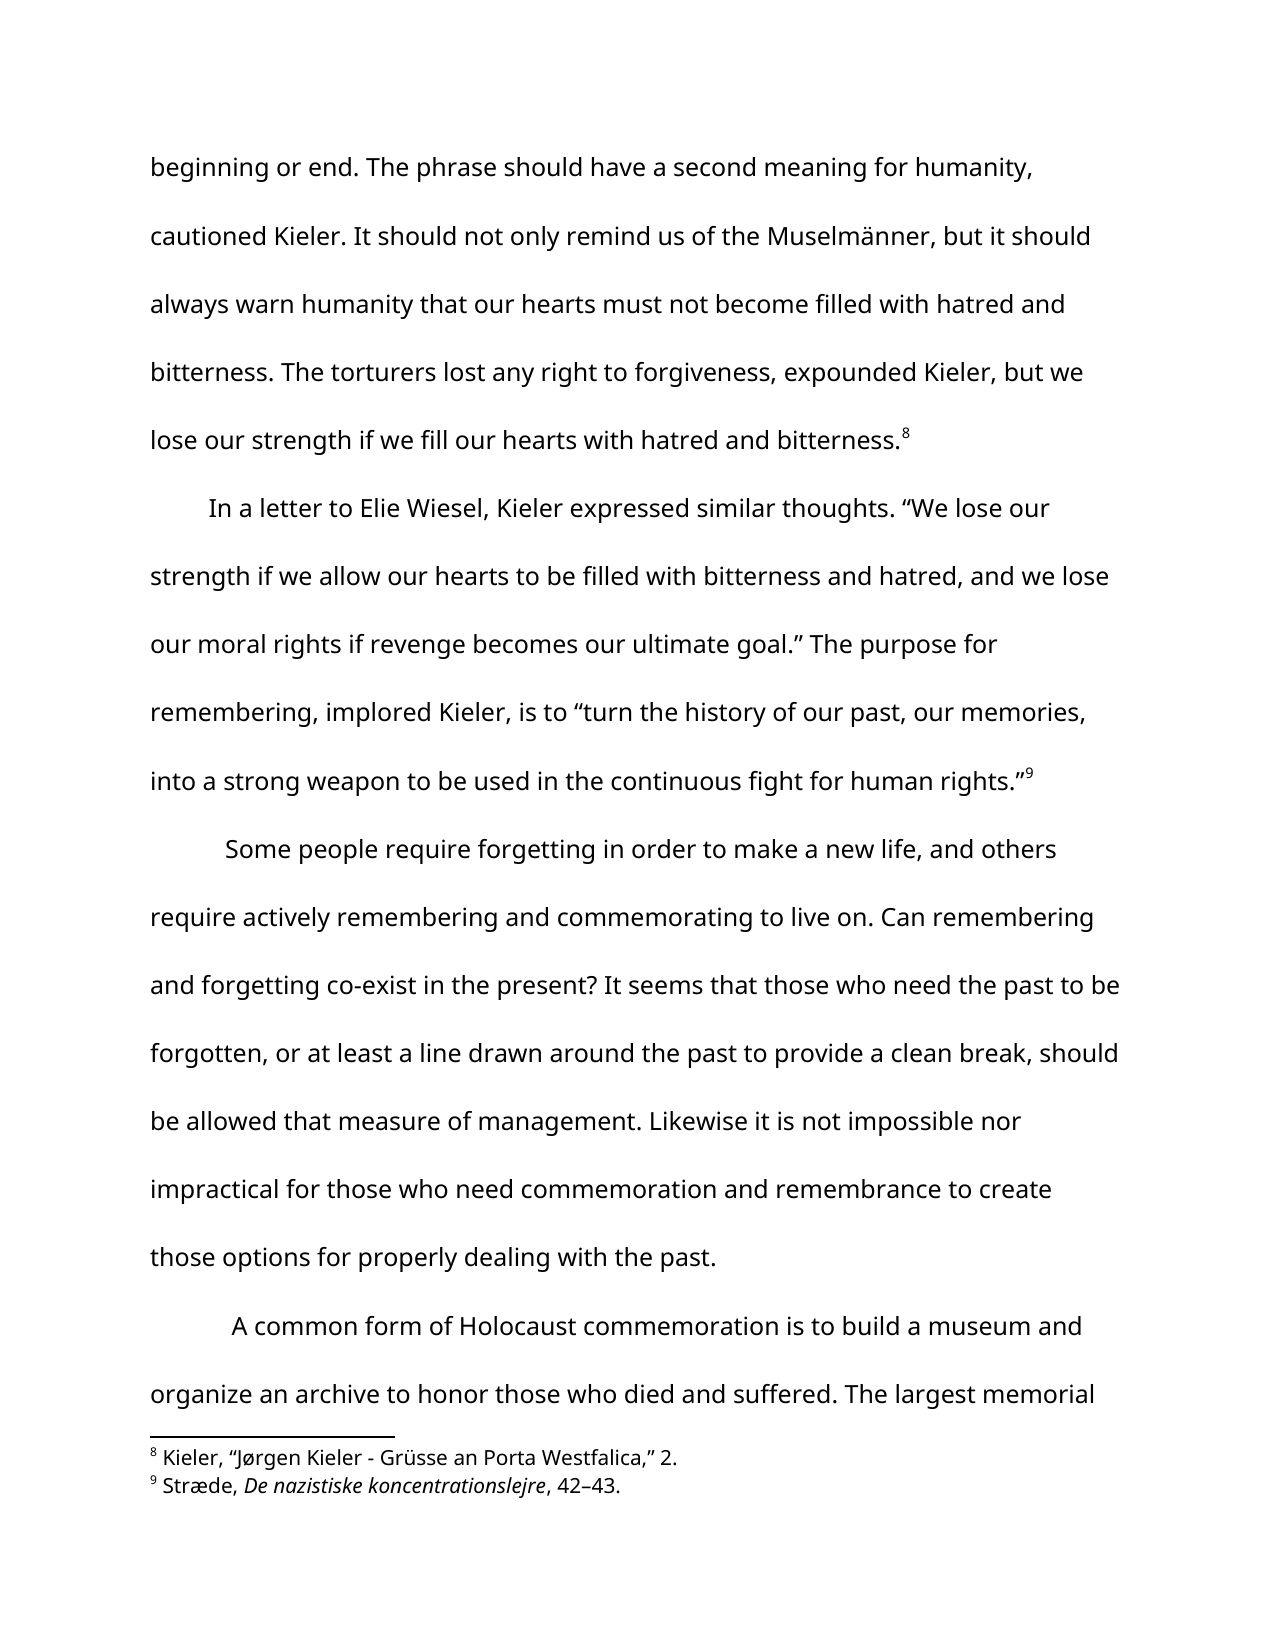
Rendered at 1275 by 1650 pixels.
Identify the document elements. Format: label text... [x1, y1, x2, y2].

text beginning or end. The phrase should have a second meaning for humanity, cautioned Kieler. It should not only remind us of the Muselmänner, but it should always warn humanity that our hearts must not become filled with hatred and bitterness. The torturers lost any right to forgiveness, expounded Kieler, but we lose our strength if we fill our hearts with hatred and bitterness. [150, 150, 1125, 457]
text A common form of Holocaust commemoration is to build a museum and organize an archive to honor those who died and suffered. The largest memorial [150, 1308, 1125, 1410]
text In a letter to Elie Wiesel, Kieler expressed similar thoughts. “We lose our strength if we allow our hearts to be filled with bitterness and hatred, and we lose our moral rights if revenge becomes our ultimate goal.” The purpose for remembering, implored Kieler, is to “turn the history of our past, our memories, into a strong weapon to be used in the continuous fight for human rights.” [150, 491, 1125, 797]
text Kieler, “Jørgen Kieler - Grüsse an Porta Westfalica,” 2. [150, 1443, 1125, 1472]
text Some people require forgetting in order to make a new life, and others require actively remembering and commemorating to live on. Can remembering and forgetting co-exist in the present? It seems that those who need the past to be forgotten, or at least a line drawn around the past to provide a clean break, should be allowed that measure of management. Likewise it is not impossible nor impractical for those who need commemoration and remembrance to create those options for properly dealing with the past. [150, 831, 1125, 1274]
text Stræde, De nazistiske koncentrationslejre, 42–43. [150, 1472, 1125, 1500]
